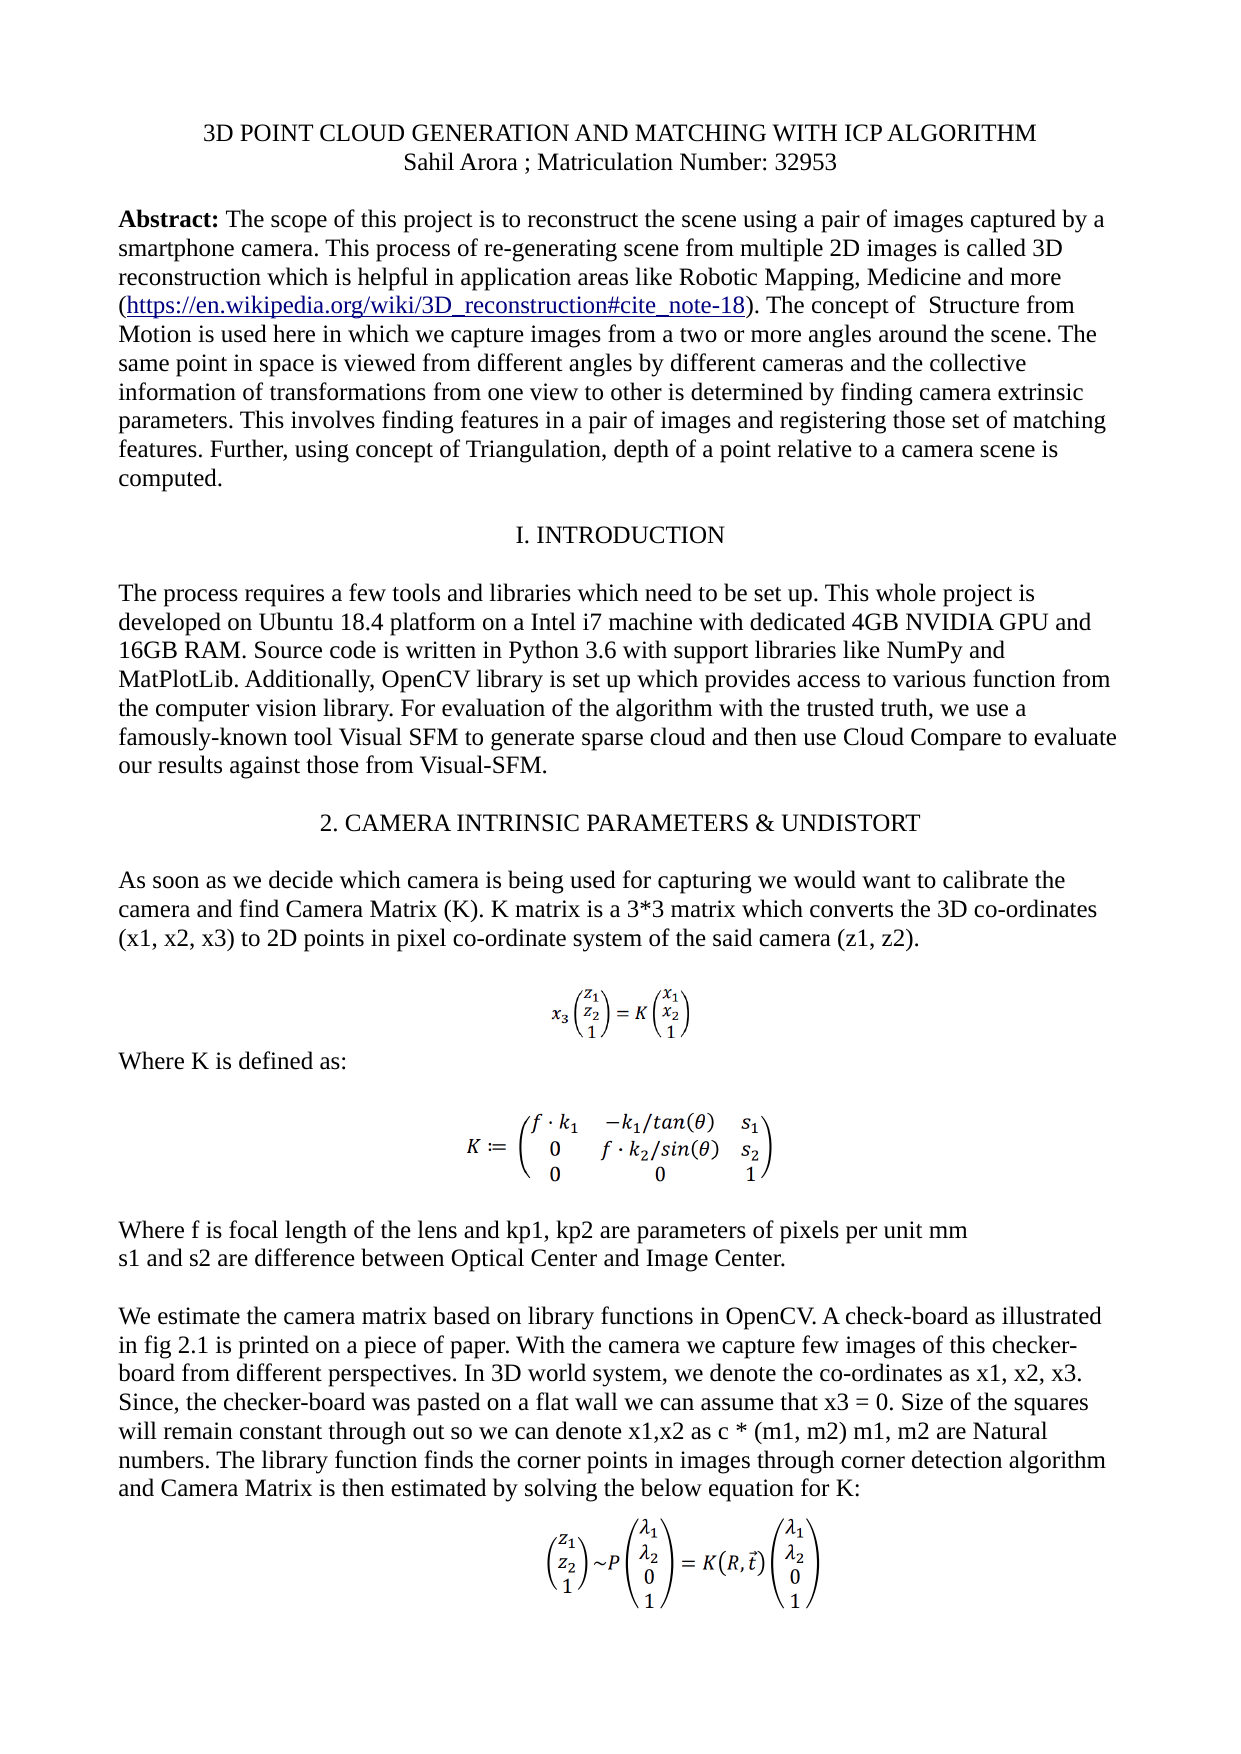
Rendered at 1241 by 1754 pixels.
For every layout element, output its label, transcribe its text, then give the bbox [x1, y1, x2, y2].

text As soon as we decide which camera is being used for capturing we would want to calibrate the camera and find Camera Matrix (K). K matrix is a 3*3 matrix which converts the 3D co-ordinates (x1, x2, x3) to 2D points in pixel co-ordinate system of the said camera (z1, z2). [118, 866, 1122, 952]
text Where K is defined as: [118, 981, 1122, 1075]
text 3D POINT CLOUD GENERATION AND MATCHING WITH ICP ALGORITHM [118, 118, 1122, 147]
text s1 and s2 are difference between Optical Center and Image Center. [118, 1243, 1122, 1272]
text Where f is focal length of the lens and kp1, kp2 are parameters of pixels per unit mm [118, 1215, 1122, 1243]
picture [544, 980, 697, 1046]
text The process requires a few tools and libraries which need to be set up. This whole project is developed on Ubuntu 18.4 platform on a Intel i7 machine with dedicated 4GB NVIDIA GPU and 16GB RAM. Source code is written in Python 3.6 with support libraries like NumPy and MatPlotLib. Additionally, OpenCV library is set up which provides access to various function from the computer vision library. For evaluation of the algorithm with the trusted truth, we use a famously-known tool Visual SFM to generate sparse cloud and then use Cloud Compare to evaluate our results against those from Visual-SFM. [118, 578, 1122, 779]
text I. INTRODUCTION [118, 521, 1122, 549]
text We estimate the camera matrix based on library functions in OpenCV. A check-board as illustrated in fig 2.1 is printed on a piece of paper. With the camera we capture few images of this checker-board from different perspectives. In 3D world system, we denote the co-ordinates as x1, x2, x3. Since, the checker-board was pasted on a flat wall we can assume that x3 = 0. Size of the squares will remain constant through out so we can denote x1,x2 as c * (m1, m2) m1, m2 are Natural numbers. The library function finds the corner points in images through corner detection algorithm and Camera Matrix is then estimated by solving the below equation for K: [118, 1301, 1122, 1502]
picture [463, 1103, 777, 1186]
picture [542, 1505, 830, 1622]
text Sahil Arora ; Matriculation Number: 32953 [118, 147, 1122, 176]
text Abstract: The scope of this project is to reconstruct the scene using a pair of images captured by a smartphone camera. This process of re-generating scene from multiple 2D images is called 3D reconstruction which is helpful in application areas like Robotic Mapping, Medicine and more (https://en.wikipedia.org/wiki/3D_reconstruction#cite_note-18). The concept of Structure from Motion is used here in which we capture images from a two or more angles around the scene. The same point in space is viewed from different angles by different cameras and the collective information of transformations from one view to other is determined by finding camera extrinsic parameters. This involves finding features in a pair of images and registering those set of matching features. Further, using concept of Triangulation, depth of a point relative to a camera scene is computed. [118, 204, 1122, 492]
text 2. CAMERA INTRINSIC PARAMETERS & UNDISTORT [118, 808, 1122, 837]
